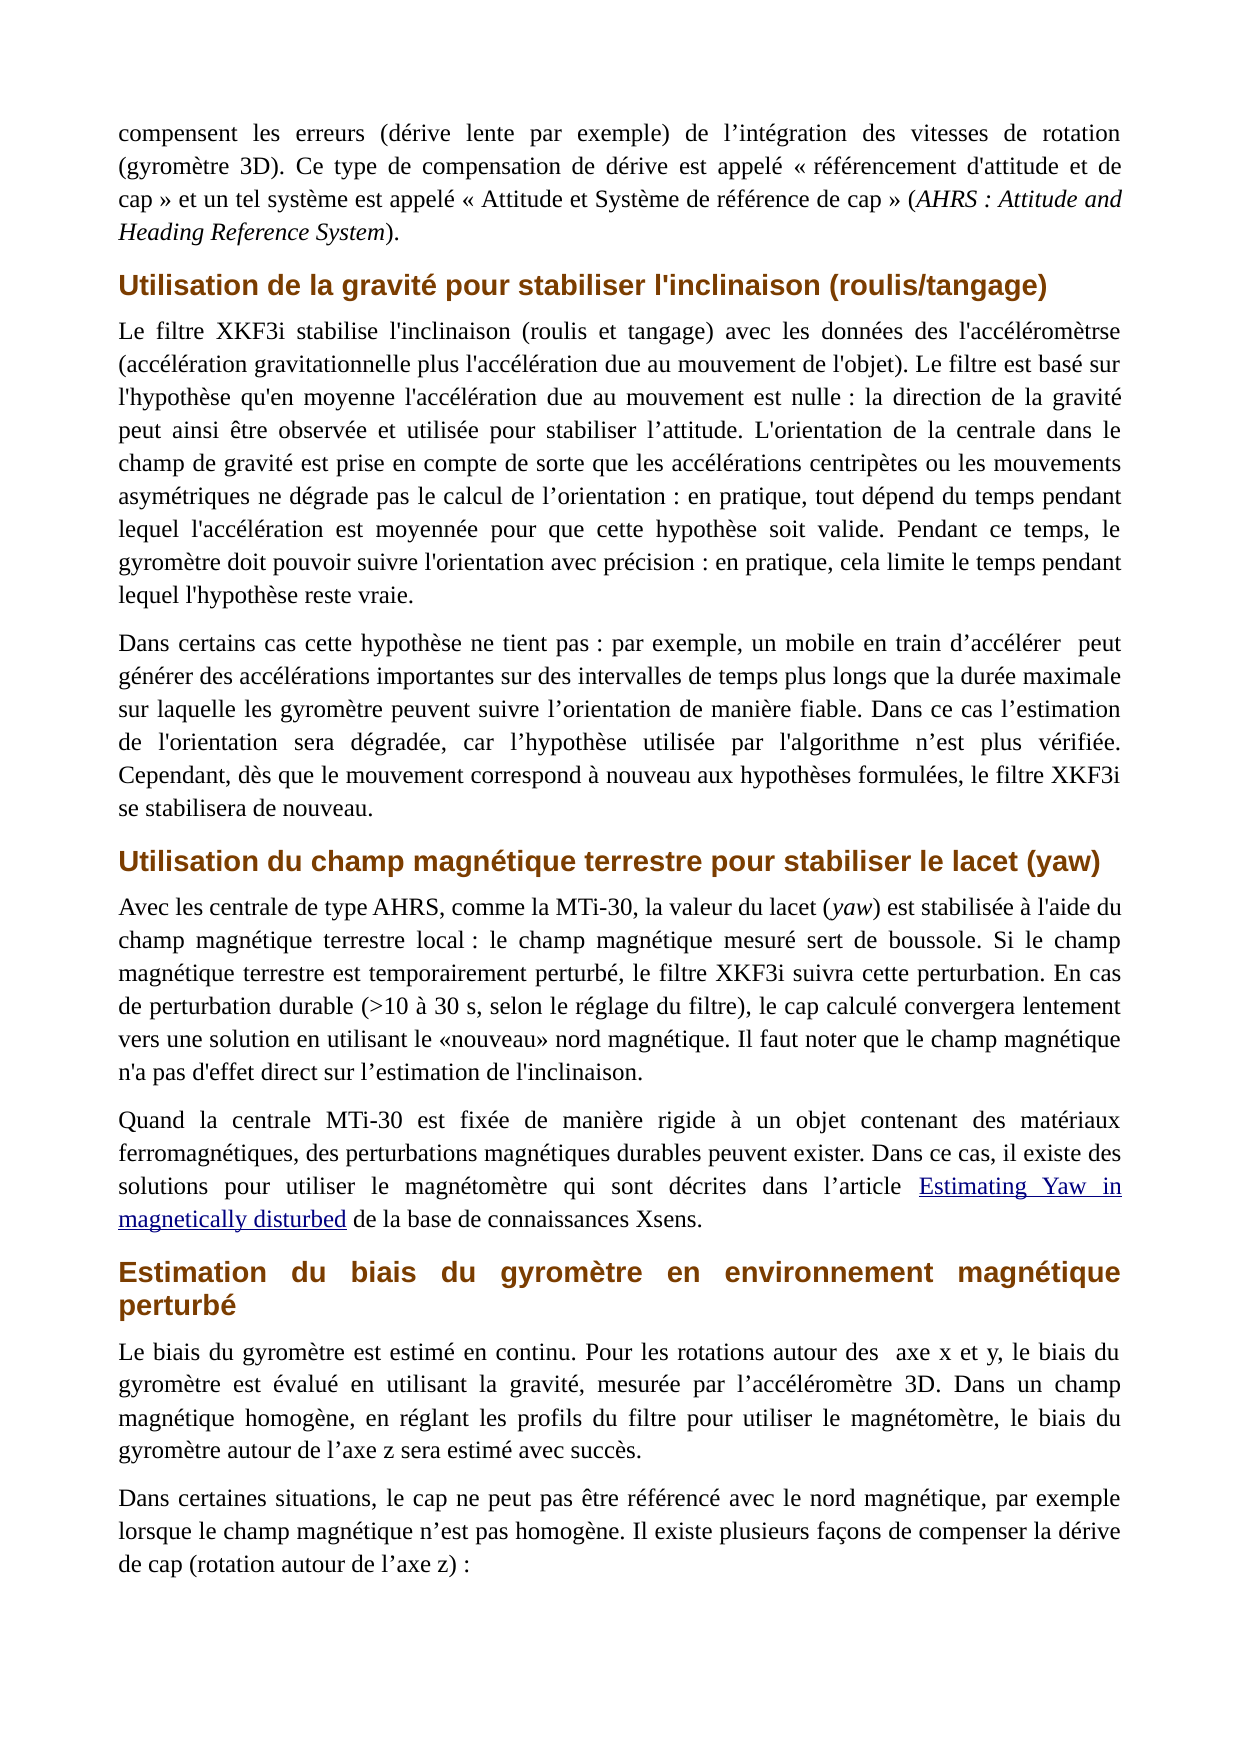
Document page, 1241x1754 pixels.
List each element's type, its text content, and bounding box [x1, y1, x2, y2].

text compensent les erreurs (dérive lente par exemple) de l’intégration des vitesses de rotation (gyromètre 3D). Ce type de compensation de dérive est appelé « référencement d'attitude et de cap » et un tel système est appelé « Attitude et Système de référence de cap » (AHRS : Attitude and Heading Reference System). [118, 118, 1122, 246]
text Quand la centrale MTi-30 est fixée de manière rigide à un objet contenant des matériaux ferromagnétiques, des perturbations magnétiques durables peuvent exister. Dans ce cas, il existe des solutions pour utiliser le magnétomètre qui sont décrites dans l’article Estimating Yaw in magnetically disturbed de la base de connaissances Xsens. [118, 1105, 1122, 1233]
text Avec les centrale de type AHRS, comme la MTi-30, la valeur du lacet (yaw) est stabilisée à l'aide du champ magnétique terrestre local : le champ magnétique mesuré sert de boussole. Si le champ magnétique terrestre est temporairement perturbé, le filtre XKF3i suivra cette perturbation. En cas de perturbation durable (>10 à 30 s, selon le réglage du filtre), le cap calculé convergera lentement vers une solution en utilisant le «nouveau» nord magnétique. Il faut noter que le champ magnétique n'a pas d'effet direct sur l’estimation de l'inclinaison. [118, 892, 1122, 1086]
text Dans certaines situations, le cap ne peut pas être référencé avec le nord magnétique, par exemple lorsque le champ magnétique n’est pas homogène. Il existe plusieurs façons de compenser la dérive de cap (rotation autour de l’axe z) : [118, 1483, 1122, 1578]
text Le biais du gyromètre est estimé en continu. Pour les rotations autour des axe x et y, le biais du gyromètre est évalué en utilisant la gravité, mesurée par l’accéléromètre 3D. Dans un champ magnétique homogène, en réglant les profils du filtre pour utiliser le magnétomètre, le biais du gyromètre autour de l’axe z sera estimé avec succès. [118, 1337, 1122, 1464]
text Dans certains cas cette hypothèse ne tient pas : par exemple, un mobile en train d’accélérer peut générer des accélérations importantes sur des intervalles de temps plus longs que la durée maximale sur laquelle les gyromètre peuvent suivre l’orientation de manière fiable. Dans ce cas l’estimation de l'orientation sera dégradée, car l’hypothèse utilisée par l'algorithme n’est plus vérifiée. Cependant, dès que le mouvement correspond à nouveau aux hypothèses formulées, le filtre XKF3i se stabilisera de nouveau. [118, 628, 1122, 822]
text Le filtre XKF3i stabilise l'inclinaison (roulis et tangage) avec les données des l'accéléromètrse (accélération gravitationnelle plus l'accélération due au mouvement de l'objet). Le filtre est basé sur l'hypothèse qu'en moyenne l'accélération due au mouvement est nulle : la direction de la gravité peut ainsi être observée et utilisée pour stabiliser l’attitude. L'orientation de la centrale dans le champ de gravité est prise en compte de sorte que les accélérations centripètes ou les mouvements asymétriques ne dégrade pas le calcul de l’orientation : en pratique, tout dépend du temps pendant lequel l'accélération est moyennée pour que cette hypothèse soit valide. Pendant ce temps, le gyromètre doit pouvoir suivre l'orientation avec précision : en pratique, cela limite le temps pendant lequel l'hypothèse reste vraie. [118, 316, 1122, 609]
subtitle Utilisation de la gravité pour stabiliser l'inclinaison (roulis/tangage) [118, 268, 1122, 301]
subtitle Utilisation du champ magnétique terrestre pour stabiliser le lacet (yaw) [118, 844, 1122, 877]
subtitle Estimation du biais du gyromètre en environnement magnétique perturbé [118, 1255, 1122, 1322]
